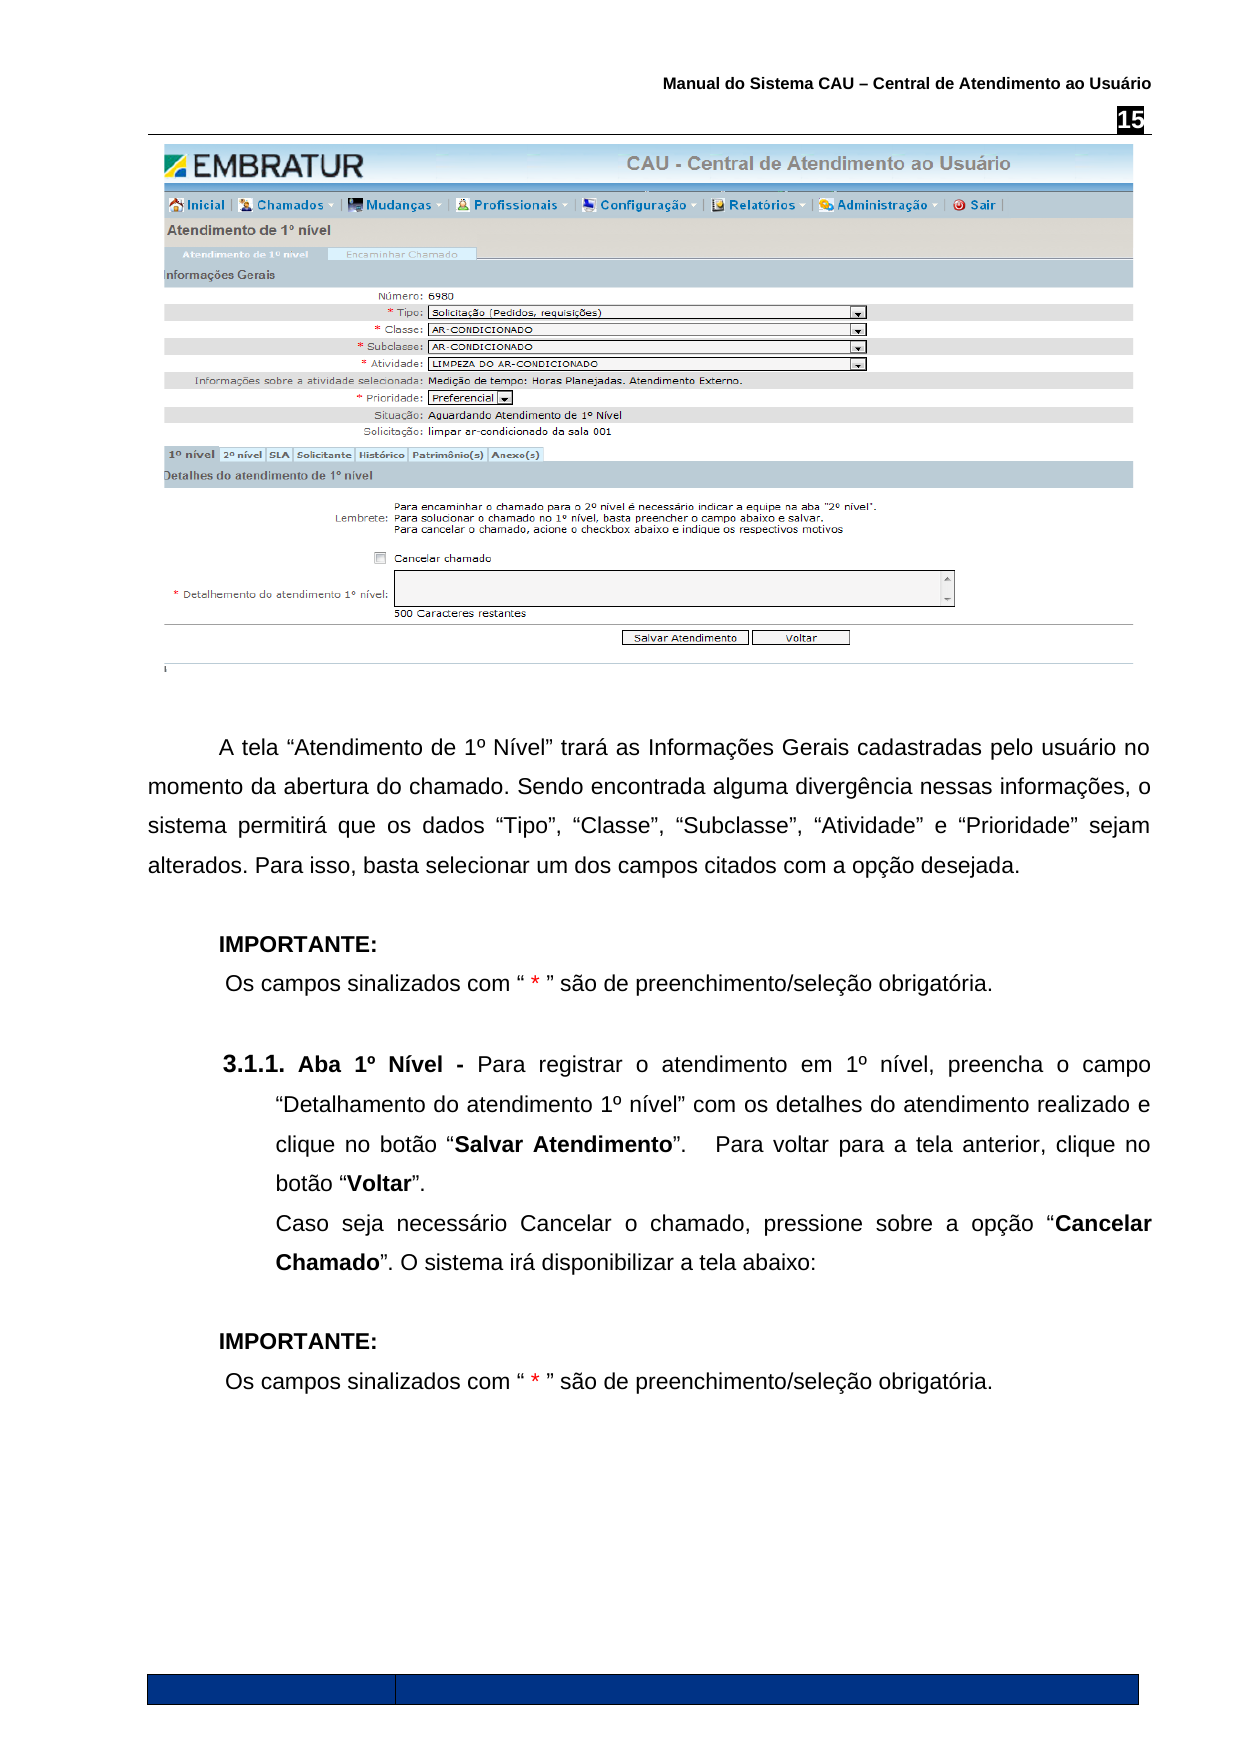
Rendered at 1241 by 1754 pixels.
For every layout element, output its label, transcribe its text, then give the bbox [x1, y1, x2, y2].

text A tela “Atendimento de 1º Nível” trará as Informações Gerais cadastradas pelo usuário no momento da abertura do chamado. Sendo encontrada alguma divergência nessas informações, o sistema permitirá que os dados “Tipo”, “Classe”, “Subclasse”, “Atividade” e “Prioridade” sejam alterados. Para isso, basta selecionar um dos campos citados com a opção desejada. [148, 733, 1152, 878]
text Os campos sinalizados com “ * ” são de preenchimento/seleção obrigatória. [148, 970, 1152, 997]
list Aba 1º Nível - Para registrar o atendimento em 1º nível, preencha o campo “Detalhamento do atendimento 1º nível” com os detalhes do atendimento realizado e clique no botão “Salvar Atendimento”. Para voltar para a tela anterior, clique no botão “Voltar”. [223, 1049, 1152, 1197]
picture [164, 144, 1134, 672]
text IMPORTANTE: [148, 931, 1152, 957]
text IMPORTANTE: [148, 1328, 1152, 1354]
text Caso seja necessário Cancelar o chamado, pressione sobre a opção “Cancelar Chamado”. O sistema irá disponibilizar a tela abaixo: [275, 1210, 1152, 1276]
text Os campos sinalizados com “ * ” são de preenchimento/seleção obrigatória. [148, 1368, 1152, 1394]
